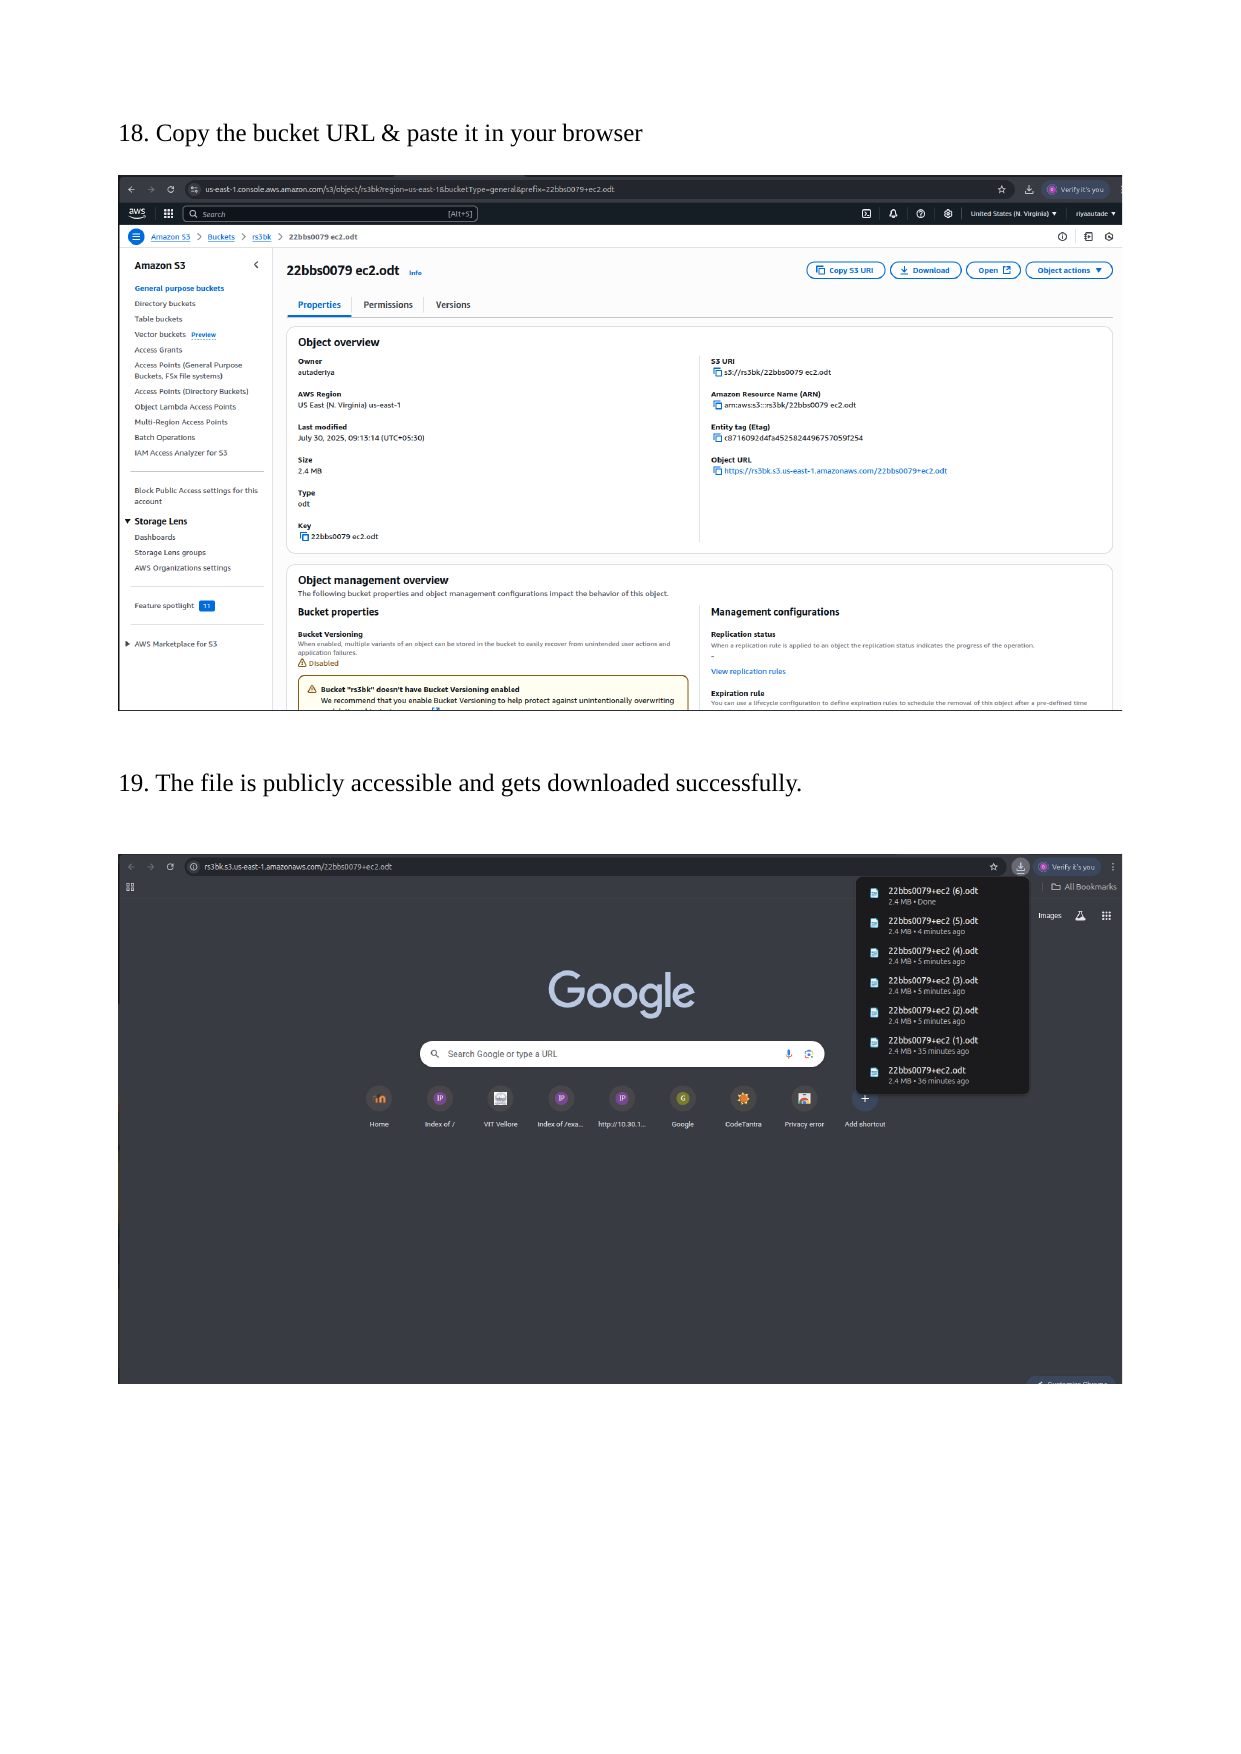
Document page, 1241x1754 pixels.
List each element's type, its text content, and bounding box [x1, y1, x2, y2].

text 18. Copy the bucket URL & paste it in your browser [118, 118, 1122, 147]
picture [118, 854, 1123, 1384]
picture [118, 175, 1123, 711]
text 19. The file is publicly accessible and gets downloaded successfully. [118, 711, 1122, 797]
